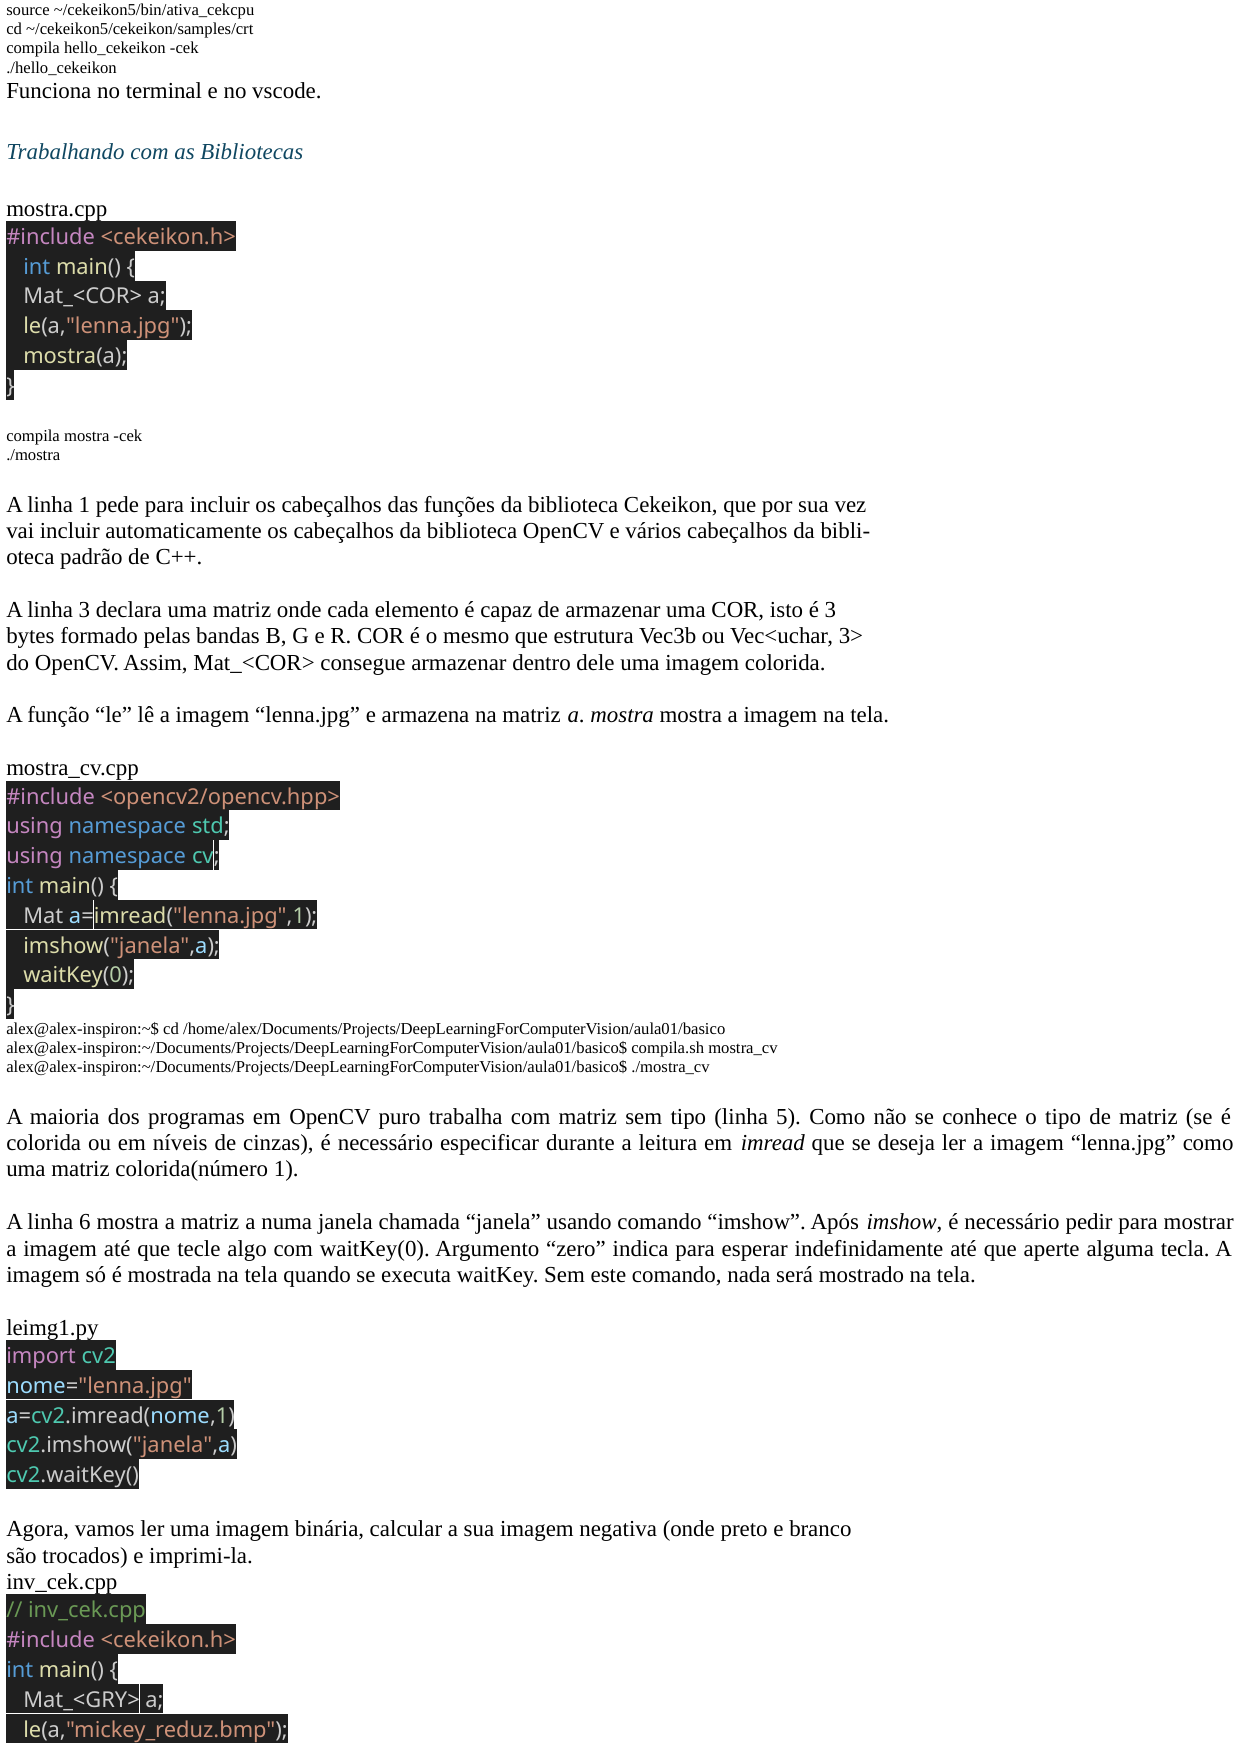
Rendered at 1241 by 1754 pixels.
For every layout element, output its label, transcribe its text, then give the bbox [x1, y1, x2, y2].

text A linha 6 mostra a matriz a numa janela chamada “janela” usando comando “imshow”. Após imshow, é necessário pedir para mostrar a imagem até que tecle algo com waitKey(0). Argumento “zero” indica para esperar indefinidamente até que aperte alguma tecla. A imagem só é mostrada na tela quando se executa waitKey. Sem este comando, nada será mostrado na tela. [6, 1208, 1234, 1287]
text compila mostra -cek [6, 426, 1234, 445]
subtitle Trabalhando com as Bibliotecas [6, 138, 1234, 164]
text using namespace cv; [6, 840, 1234, 870]
text cv2.waitKey() [6, 1459, 1234, 1489]
text le(a,"mickey_reduz.bmp"); [6, 1713, 1234, 1743]
text #include <cekeikon.h> [6, 221, 1234, 251]
text le(a,"lenna.jpg"); [6, 310, 1234, 340]
text A linha 1 pede para incluir os cabeçalhos das funções da biblioteca Cekeikon, que por sua vez [6, 491, 1234, 517]
text bytes formado pelas bandas B, G e R. COR é o mesmo que estrutura Vec3b ou Vec<uchar, 3> [6, 622, 1234, 649]
text A função “le” lê a imagem “lenna.jpg” e armazena na matriz a. mostra mostra a imagem na tela. [6, 702, 1234, 728]
text } [6, 370, 1234, 400]
text Mat_<COR> a; [6, 281, 1234, 310]
text #include <opencv2/opencv.hpp> [6, 781, 1234, 810]
text são trocados) e imprimi-la. [6, 1542, 1234, 1568]
text Agora, vamos ler uma imagem binária, calcular a sua imagem negativa (onde preto e branco [6, 1515, 1234, 1542]
text Mat a=imread("lenna.jpg",1); [6, 900, 1234, 929]
text using namespace std; [6, 810, 1234, 840]
text A maioria dos programas em OpenCV puro trabalha com matriz sem tipo (linha 5). Como não se conhece o tipo de matriz (se é colorida ou em níveis de cinzas), é necessário especificar durante a leitura em imread que se deseja ler a imagem “lenna.jpg” como uma matriz colorida(número 1). [6, 1103, 1234, 1182]
text // inv_cek.cpp [6, 1594, 1234, 1624]
text ./hello_cekeikon [6, 57, 1234, 77]
text mostra.cpp [6, 194, 1234, 221]
text oteca padrão de C++. [6, 543, 1234, 570]
text inv_cek.cpp [6, 1568, 1234, 1594]
text source ~/cekeikon5/bin/ativa_cekcpu [6, 0, 1234, 19]
text Funciona no terminal e no vscode. [6, 77, 1234, 103]
text A linha 3 declara uma matriz onde cada elemento é capaz de armazenar uma COR, isto é 3 [6, 596, 1234, 622]
text ./mostra [6, 445, 1234, 464]
text nome="lenna.jpg" [6, 1370, 1234, 1399]
text #include <cekeikon.h> [6, 1624, 1234, 1654]
text } [6, 989, 1234, 1019]
text waitKey(0); [6, 959, 1234, 989]
text import cv2 [6, 1340, 1234, 1370]
text int main() { [6, 870, 1234, 900]
text alex@alex-inspiron:~/Documents/Projects/DeepLearningForComputerVision/aula01/basico$ compila.sh mostra_cv [6, 1038, 1234, 1057]
text a=cv2.imread(nome,1) [6, 1399, 1234, 1429]
text cv2.imshow("janela",a) [6, 1429, 1234, 1459]
text Mat_<GRY> a; [6, 1684, 1234, 1713]
text int main() { [6, 251, 1234, 281]
text vai incluir automaticamente os cabeçalhos da biblioteca OpenCV e vários cabeçalhos da bibli- [6, 517, 1234, 543]
text mostra_cv.cpp [6, 754, 1234, 781]
text imshow("janela",a); [6, 929, 1234, 959]
text alex@alex-inspiron:~$ cd /home/alex/Documents/Projects/DeepLearningForComputerVision/aula01/basico [6, 1019, 1234, 1038]
text cd ~/cekeikon5/cekeikon/samples/crt [6, 19, 1234, 38]
text mostra(a); [6, 340, 1234, 370]
text do OpenCV. Assim, Mat_<COR> consegue armazenar dentro dele uma imagem colorida. [6, 649, 1234, 675]
text int main() { [6, 1654, 1234, 1684]
text compila hello_cekeikon -cek [6, 38, 1234, 57]
text alex@alex-inspiron:~/Documents/Projects/DeepLearningForComputerVision/aula01/basico$ ./mostra_cv [6, 1057, 1234, 1076]
text leimg1.py [6, 1314, 1234, 1340]
